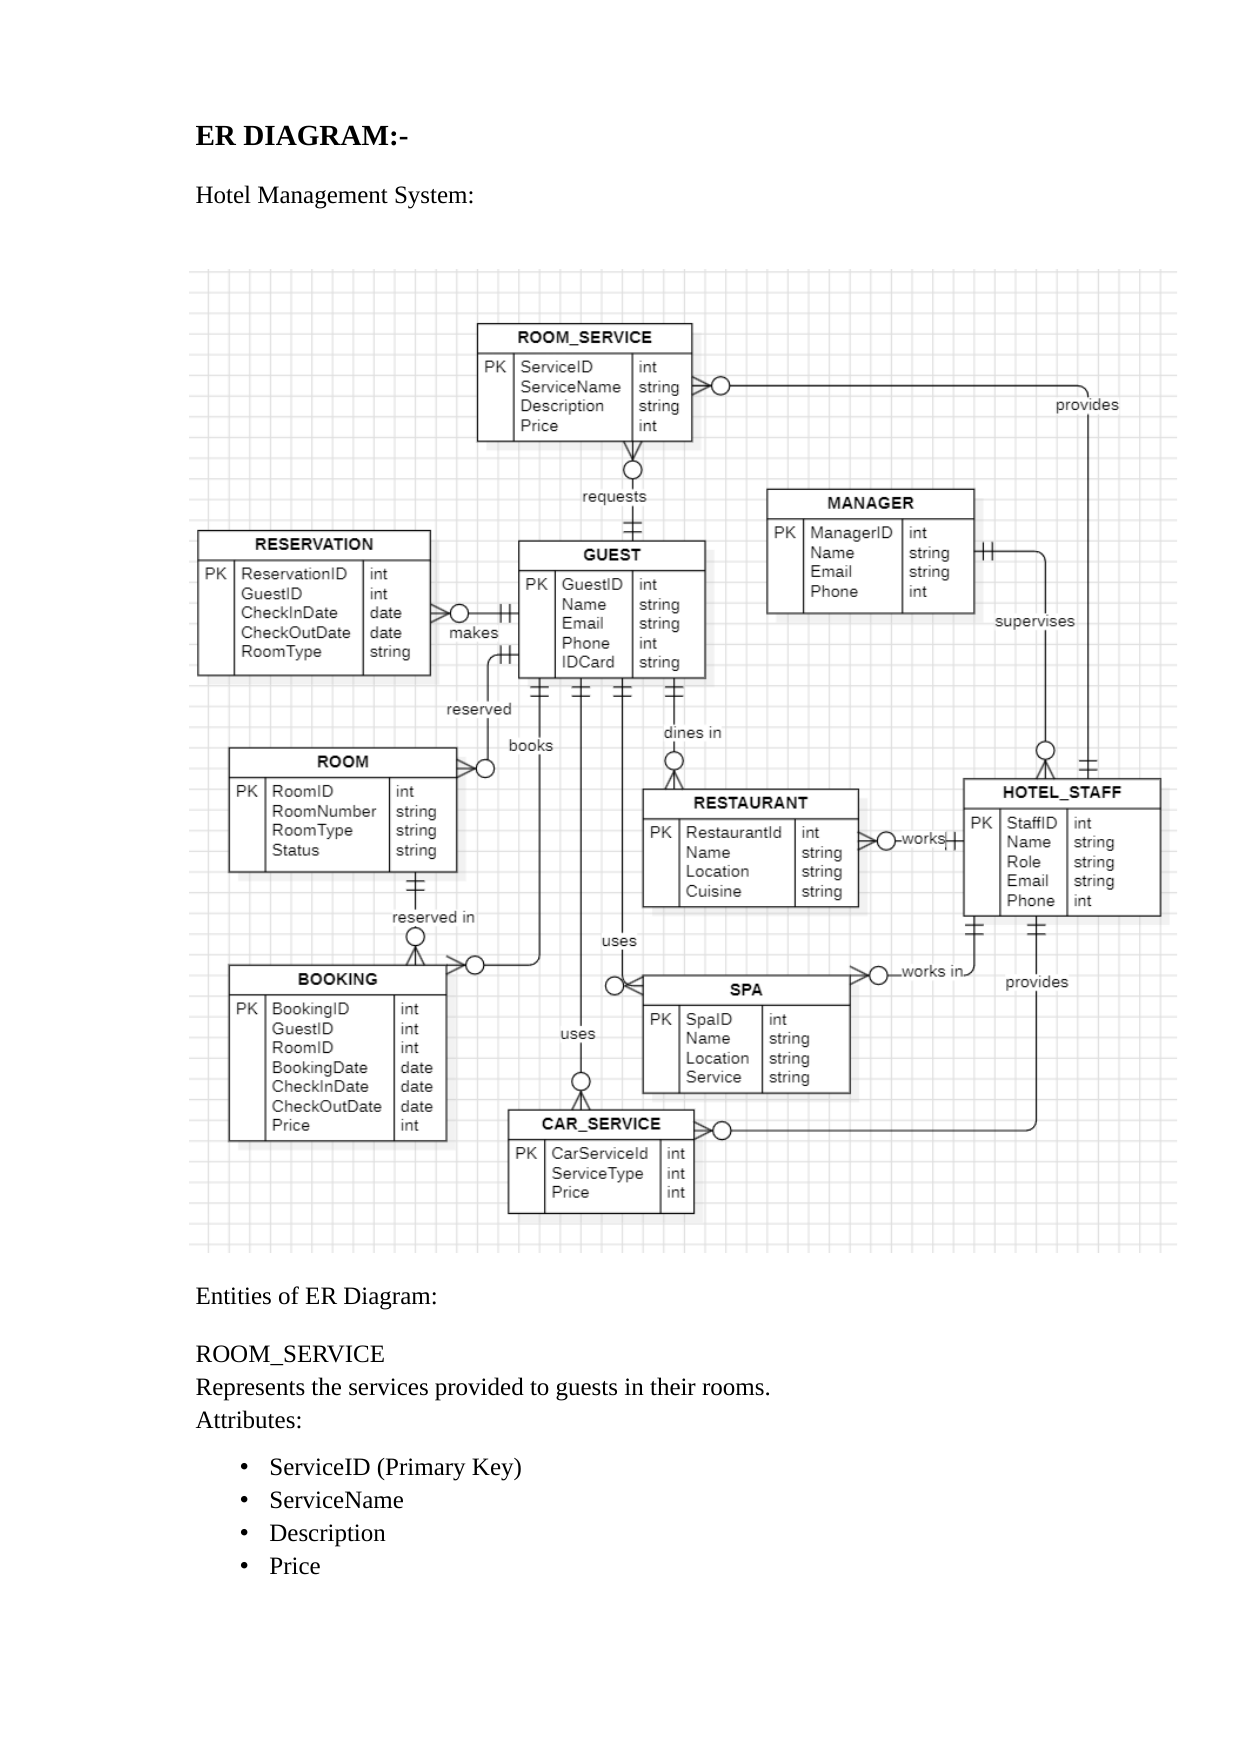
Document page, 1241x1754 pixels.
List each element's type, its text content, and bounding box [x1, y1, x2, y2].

picture [189, 269, 1178, 1253]
list ServiceName [240, 1485, 1123, 1514]
list ServiceID (Primary Key) [240, 1452, 1123, 1481]
text Entities of ER Diagram: [195, 1281, 1123, 1310]
text ROOM_SERVICE Represents the services provided to guests in their rooms. Attributes: [195, 1339, 1123, 1433]
text Hotel Management System: [195, 180, 1123, 209]
list Description [240, 1518, 1123, 1547]
list Price [240, 1551, 1123, 1580]
text ER DIAGRAM:- [195, 118, 1123, 152]
